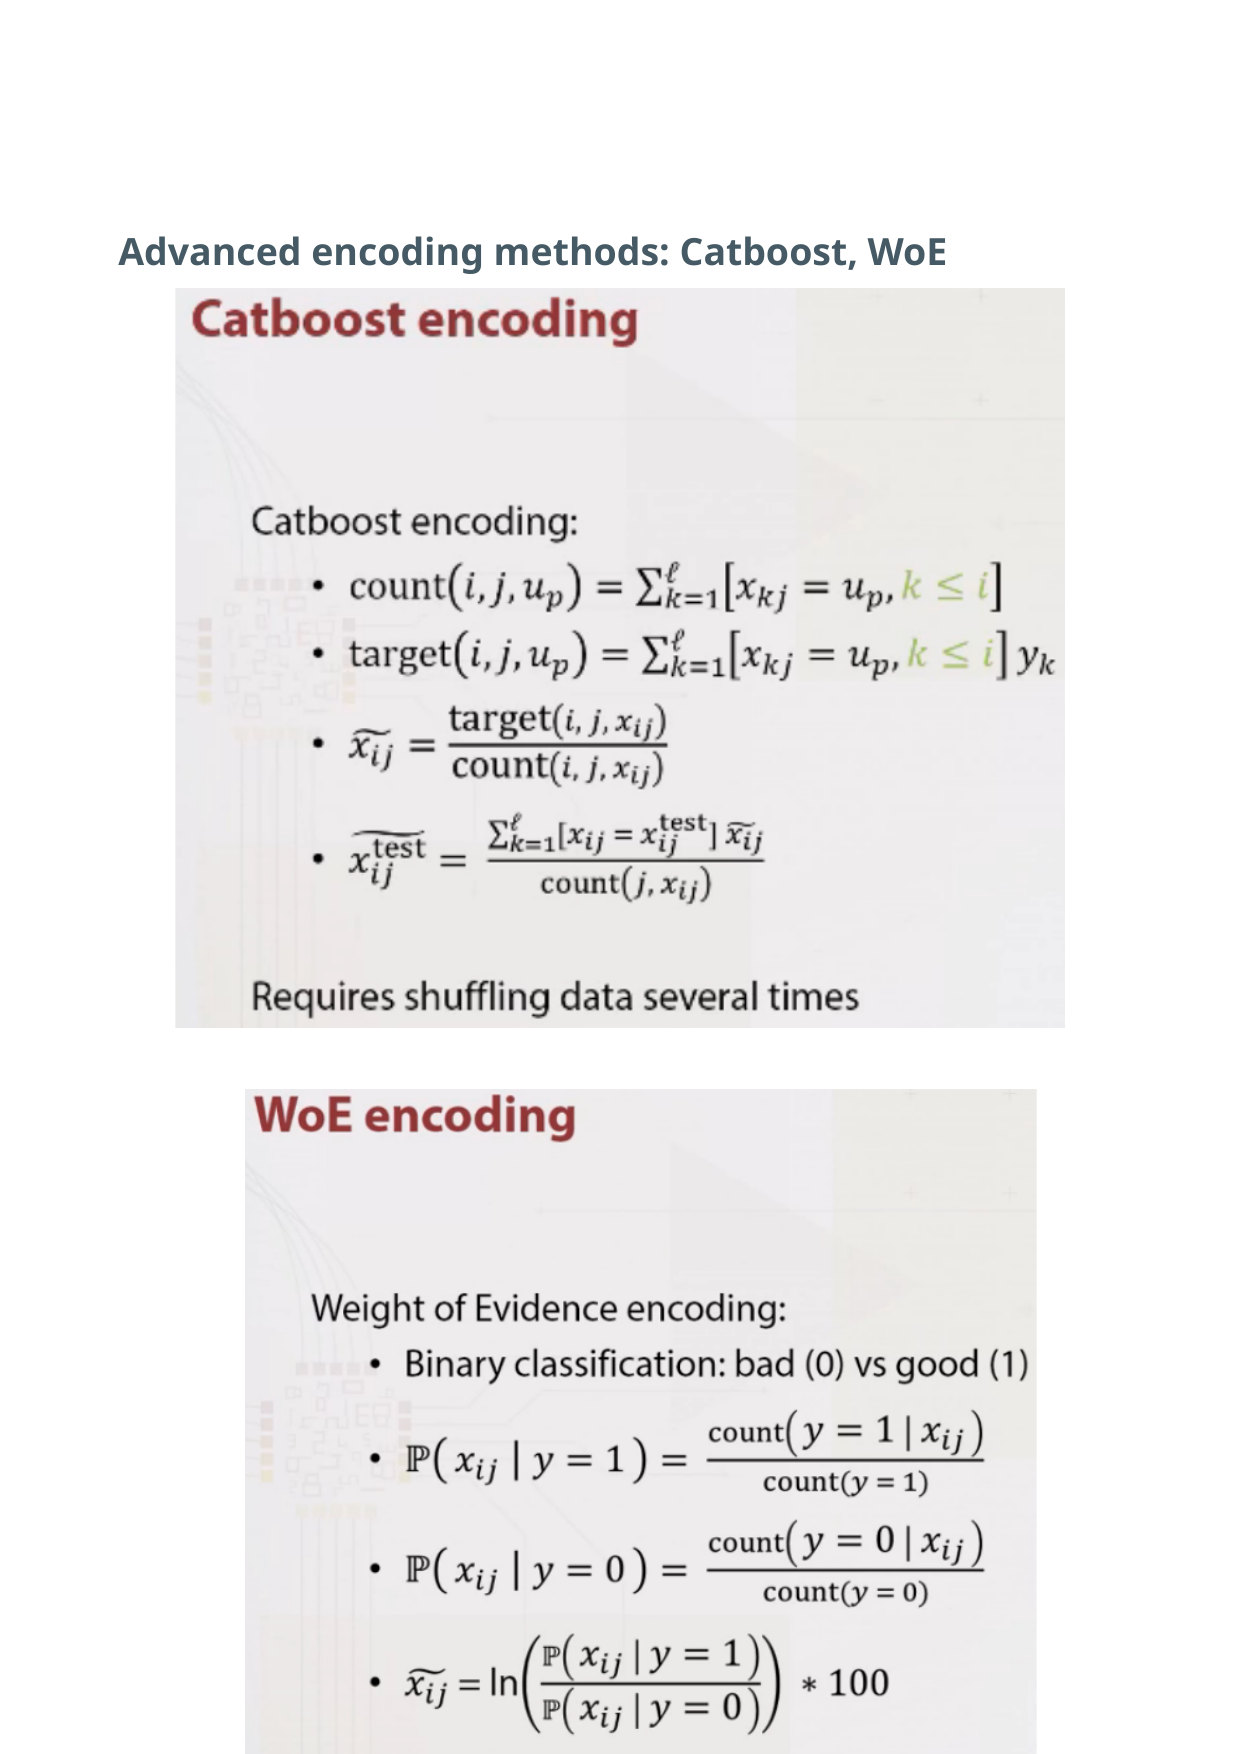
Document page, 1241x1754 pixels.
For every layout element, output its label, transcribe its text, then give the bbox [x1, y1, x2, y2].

subtitle Advanced encoding methods: Catboost, WoE [118, 225, 1122, 276]
picture [245, 1089, 1037, 1754]
picture [175, 288, 1065, 1028]
